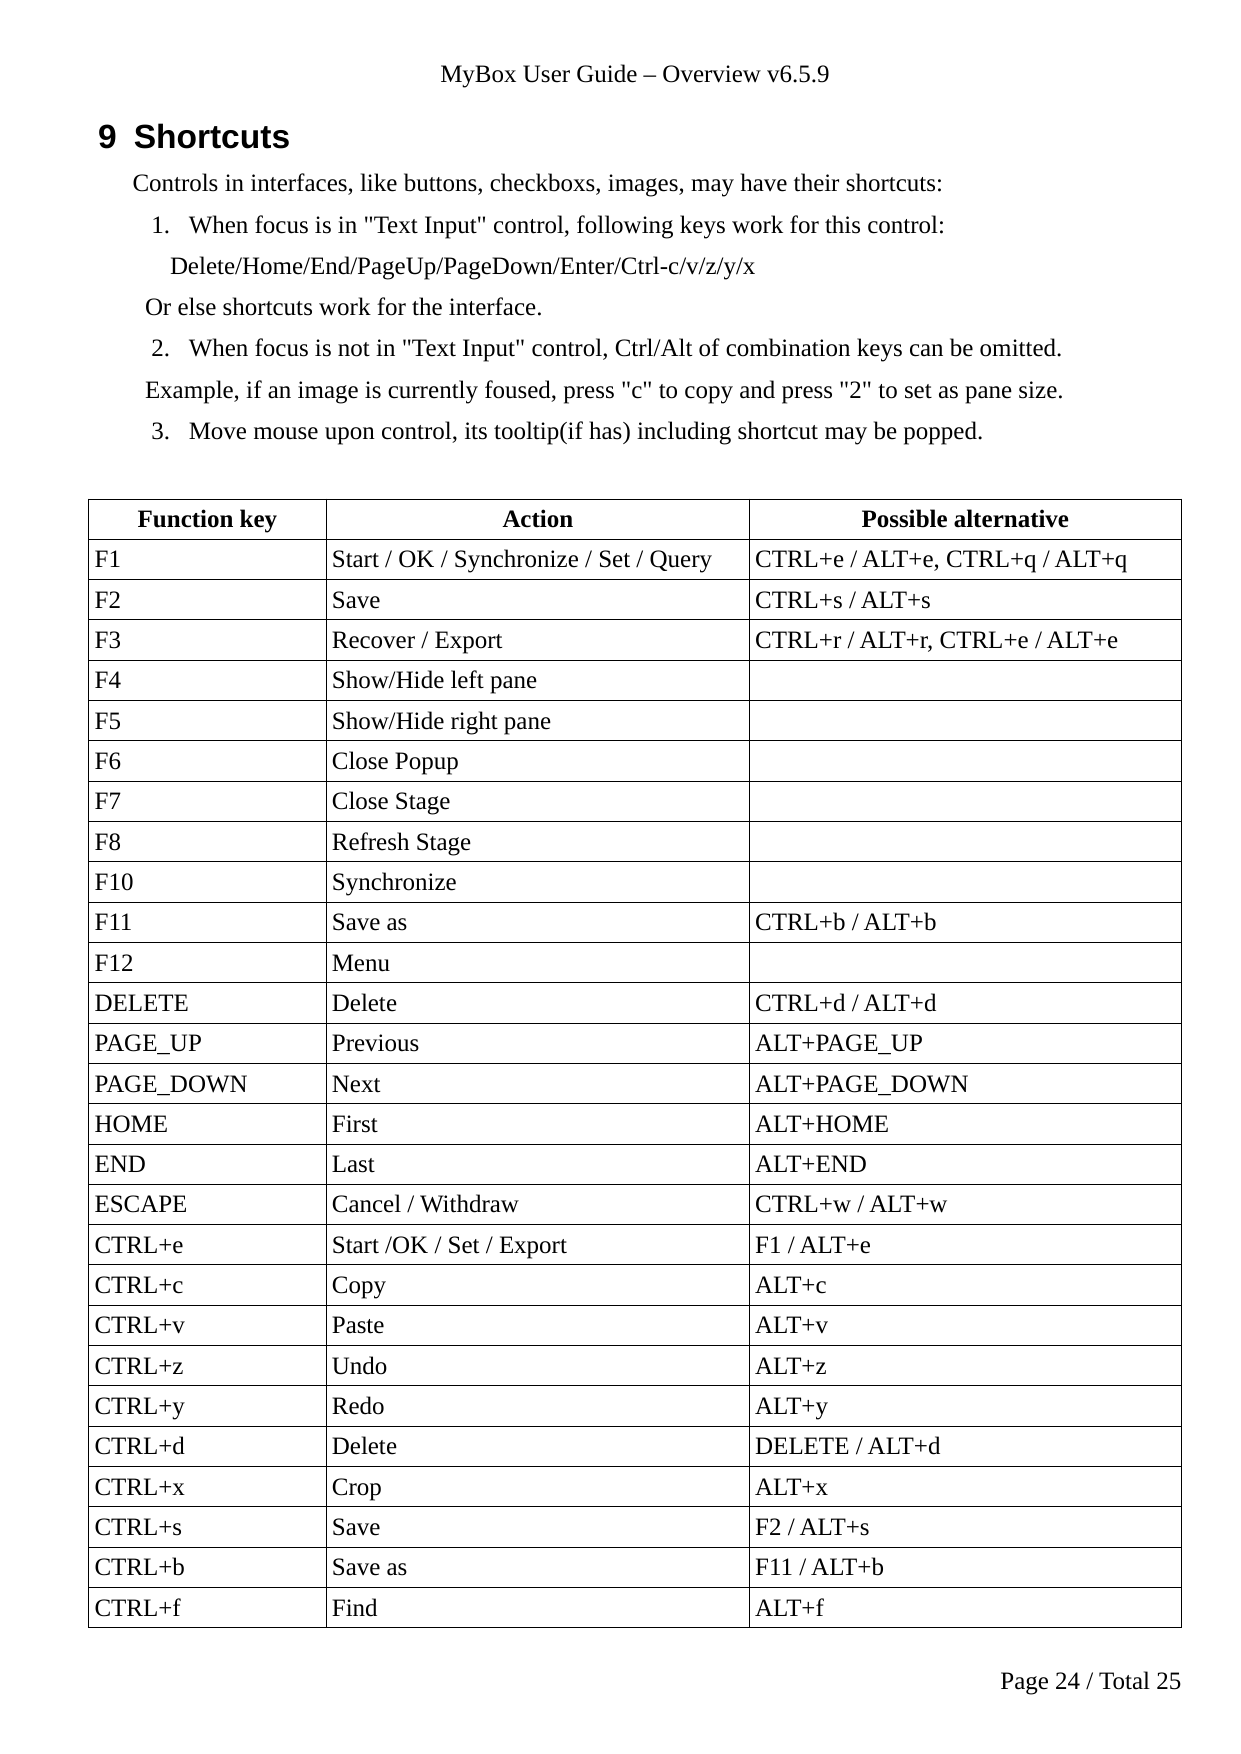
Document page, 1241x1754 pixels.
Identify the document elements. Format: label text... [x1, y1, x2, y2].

table_cell Copy [327, 1265, 749, 1305]
text Controls in interfaces, like buttons, checkboxs, images, may have their shortcuts: [88, 168, 1181, 197]
table_cell F5 [89, 701, 326, 740]
table_cell F1 / ALT+e [750, 1225, 1181, 1264]
table_cell PAGE_DOWN [89, 1064, 326, 1103]
table_cell CTRL+s [89, 1507, 326, 1547]
table_cell CTRL+b [89, 1548, 326, 1587]
table_cell Recover / Export [327, 620, 749, 660]
table_cell F12 [89, 943, 326, 982]
table_header Function key [89, 500, 326, 539]
table_cell CTRL+z [89, 1346, 326, 1385]
table_cell Find [327, 1588, 749, 1627]
table_cell Last [327, 1145, 749, 1184]
table_cell [750, 741, 1181, 781]
table_cell DELETE [89, 983, 326, 1022]
table_cell ALT+f [750, 1588, 1181, 1627]
table_cell CTRL+x [89, 1467, 326, 1506]
table_cell Undo [327, 1346, 749, 1385]
table_cell F10 [89, 862, 326, 902]
table_cell CTRL+e [89, 1225, 326, 1264]
table_cell CTRL+d / ALT+d [750, 983, 1181, 1022]
table_cell [750, 862, 1181, 902]
table_cell Save as [327, 903, 749, 942]
table_cell ALT+c [750, 1265, 1181, 1305]
table_cell CTRL+w / ALT+w [750, 1185, 1181, 1224]
table_cell [750, 661, 1181, 700]
table_cell [750, 701, 1181, 740]
table_cell First [327, 1104, 749, 1143]
table_header Possible alternative [750, 500, 1181, 539]
table_cell CTRL+b / ALT+b [750, 903, 1181, 942]
table_cell CTRL+c [89, 1265, 326, 1305]
table_cell F11 [89, 903, 326, 942]
table_cell Save as [327, 1548, 749, 1587]
table_cell ALT+PAGE_DOWN [750, 1064, 1181, 1103]
table_cell Save [327, 1507, 749, 1547]
text Example, if an image is currently foused, press "c" to copy and press "2" to set as pane size. [88, 375, 1181, 403]
table_cell [750, 782, 1181, 821]
table_cell Close Stage [327, 782, 749, 821]
table_cell CTRL+y [89, 1386, 326, 1426]
table_cell Cancel / Withdraw [327, 1185, 749, 1224]
table_cell Save [327, 580, 749, 619]
subtitle Shortcuts [88, 117, 1181, 156]
table_cell F1 [89, 540, 326, 579]
table_cell Redo [327, 1386, 749, 1426]
table_cell ALT+HOME [750, 1104, 1181, 1143]
table_cell F11 / ALT+b [750, 1548, 1181, 1587]
table_cell [750, 943, 1181, 982]
table_cell Synchronize [327, 862, 749, 902]
table_cell F8 [89, 822, 326, 861]
table_cell END [89, 1145, 326, 1184]
table_cell CTRL+r / ALT+r, CTRL+e / ALT+e [750, 620, 1181, 660]
table_cell Previous [327, 1024, 749, 1063]
table_cell F3 [89, 620, 326, 660]
table_cell CTRL+f [89, 1588, 326, 1627]
table_cell Delete [327, 1427, 749, 1466]
table_cell Crop [327, 1467, 749, 1506]
table_cell F2 / ALT+s [750, 1507, 1181, 1547]
table_cell ALT+z [750, 1346, 1181, 1385]
table_cell Paste [327, 1306, 749, 1345]
table_cell Show/Hide left pane [327, 661, 749, 700]
table_cell F7 [89, 782, 326, 821]
table_cell Show/Hide right pane [327, 701, 749, 740]
table_cell CTRL+s / ALT+s [750, 580, 1181, 619]
table_cell Close Popup [327, 741, 749, 781]
table_cell CTRL+d [89, 1427, 326, 1466]
list When focus is in "Text Input" control, following keys work for this control: [151, 210, 1181, 238]
table_header Action [327, 500, 749, 539]
table_cell [750, 822, 1181, 861]
table_cell F4 [89, 661, 326, 700]
table_cell CTRL+e / ALT+e, CTRL+q / ALT+q [750, 540, 1181, 579]
table_cell Next [327, 1064, 749, 1103]
table_cell Delete [327, 983, 749, 1022]
table_cell Start / OK / Synchronize / Set / Query [327, 540, 749, 579]
table_cell ALT+x [750, 1467, 1181, 1506]
text Delete/Home/End/PageUp/PageDown/Enter/Ctrl-c/v/z/y/x [88, 251, 1181, 280]
table_cell ESCAPE [89, 1185, 326, 1224]
table_cell ALT+v [750, 1306, 1181, 1345]
table_cell ALT+y [750, 1386, 1181, 1426]
table_cell DELETE / ALT+d [750, 1427, 1181, 1466]
table_cell ALT+END [750, 1145, 1181, 1184]
list When focus is not in "Text Input" control, Ctrl/Alt of combination keys can be omitted. [151, 333, 1181, 362]
table_cell F2 [89, 580, 326, 619]
table_cell Start /OK / Set / Export [327, 1225, 749, 1264]
table_cell ALT+PAGE_UP [750, 1024, 1181, 1063]
table_cell HOME [89, 1104, 326, 1143]
table_cell Menu [327, 943, 749, 982]
table_cell F6 [89, 741, 326, 781]
table_cell Refresh Stage [327, 822, 749, 861]
table_cell PAGE_UP [89, 1024, 326, 1063]
text Or else shortcuts work for the interface. [88, 292, 1181, 321]
table_cell CTRL+v [89, 1306, 326, 1345]
list Move mouse upon control, its tooltip(if has) including shortcut may be popped. [151, 416, 1181, 445]
